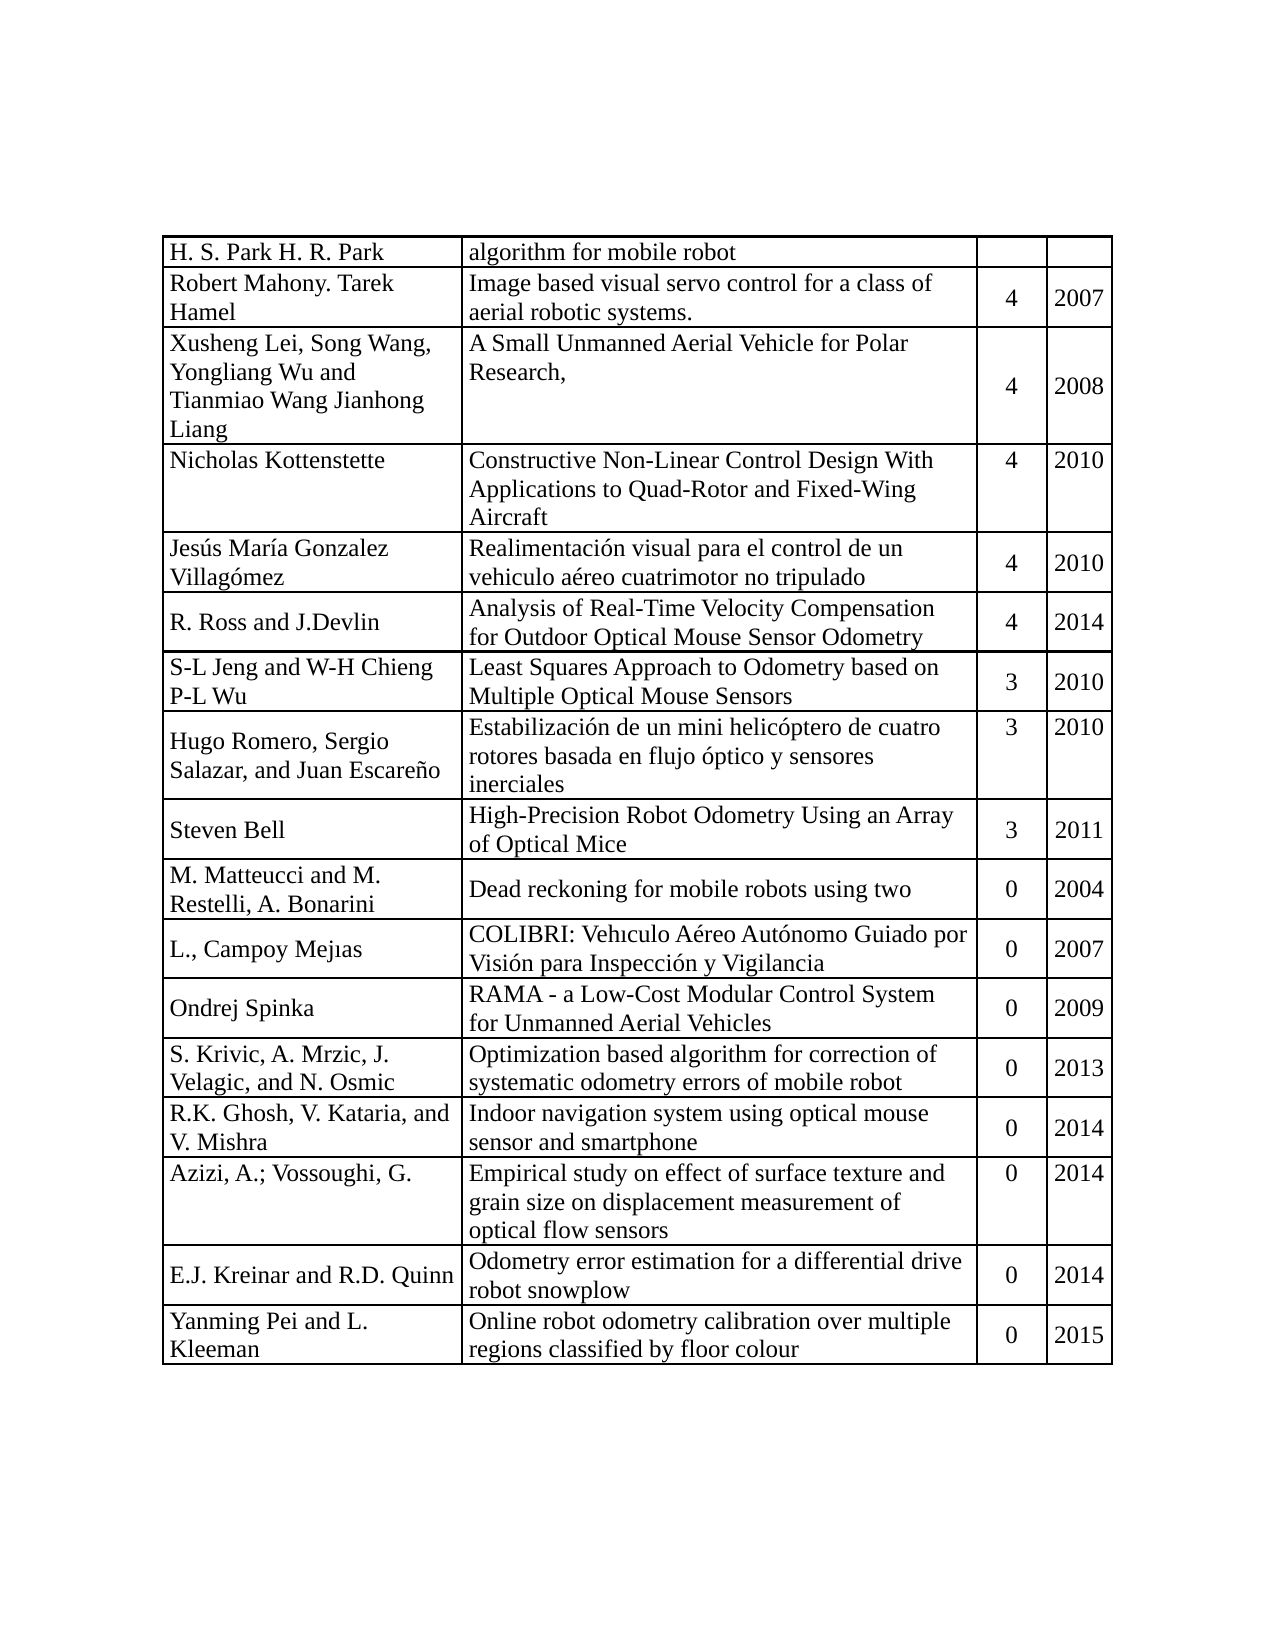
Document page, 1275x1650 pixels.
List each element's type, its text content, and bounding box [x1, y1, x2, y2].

table_cell 2007 [1048, 920, 1111, 977]
table_cell 0 [978, 979, 1046, 1037]
table_cell High-Precision Robot Odometry Using an Array of Optical Mice [463, 800, 976, 858]
table_cell 2011 [1048, 800, 1111, 858]
table_cell 3 [978, 800, 1046, 858]
table_cell 3 [978, 712, 1046, 798]
table_cell 4 [978, 445, 1046, 531]
table_cell Hugo Romero, Sergio Salazar, and Juan Escareño [164, 712, 461, 798]
table_cell S-L Jeng and W-H Chieng P-L Wu [164, 653, 461, 710]
table_cell 2010 [1048, 653, 1111, 710]
table_cell 2010 [1048, 533, 1111, 591]
table_cell L., Campoy Mejıas [164, 920, 461, 977]
table_cell 0 [978, 920, 1046, 977]
table_cell 2010 [1048, 445, 1111, 531]
table_cell [1048, 238, 1111, 266]
table_cell 2015 [1048, 1306, 1111, 1363]
table_cell Ondrej Spinka [164, 979, 461, 1037]
table_cell 4 [978, 533, 1046, 591]
table_cell M. Matteucci and M. Restelli, A. Bonarini [164, 860, 461, 917]
table_cell Constructive Non-Linear Control Design With Applications to Quad-Rotor and Fixed-Wing Aircraft [463, 445, 976, 531]
table_cell [978, 238, 1046, 266]
table_cell RAMA - a Low-Cost Modular Control System for Unmanned Aerial Vehicles [463, 979, 976, 1037]
table_cell Nicholas Kottenstette [164, 445, 461, 531]
table_cell Azizi, A.; Vossoughi, G. [164, 1158, 461, 1244]
table_cell E.J. Kreinar and R.D. Quinn [164, 1246, 461, 1304]
table_cell Odometry error estimation for a differential drive robot snowplow [463, 1246, 976, 1304]
table_cell Least Squares Approach to Odometry based on Multiple Optical Mouse Sensors [463, 653, 976, 710]
table_cell 2014 [1048, 593, 1111, 650]
table_cell 3 [978, 653, 1046, 710]
table_cell R.K. Ghosh, V. Kataria, and V. Mishra [164, 1098, 461, 1156]
table_cell Robert Mahony. Tarek Hamel [164, 268, 461, 326]
table_cell 4 [978, 268, 1046, 326]
table_cell 4 [978, 593, 1046, 650]
table_cell 2009 [1048, 979, 1111, 1037]
table_cell 2014 [1048, 1098, 1111, 1156]
table_cell 4 [978, 328, 1046, 443]
table_cell Empirical study on effect of surface texture and grain size on displacement measurement of optical flow sensors [463, 1158, 976, 1244]
table_cell 2008 [1048, 328, 1111, 443]
table_cell H. S. Park H. R. Park [164, 238, 461, 266]
table_cell 0 [978, 1158, 1046, 1244]
table_cell 0 [978, 1098, 1046, 1156]
table_cell Steven Bell [164, 800, 461, 858]
table_cell 2013 [1048, 1039, 1111, 1096]
table_cell 0 [978, 1246, 1046, 1304]
table_cell 2010 [1048, 712, 1111, 798]
table_cell 0 [978, 860, 1046, 917]
table_cell S. Krivic, A. Mrzic, J. Velagic, and N. Osmic [164, 1039, 461, 1096]
table_cell 2004 [1048, 860, 1111, 917]
table_cell algorithm for mobile robot [463, 238, 976, 266]
table_cell Realimentación visual para el control de un vehiculo aéreo cuatrimotor no tripulado [463, 533, 976, 591]
table_cell Jesús María Gonzalez Villagómez [164, 533, 461, 591]
table_cell Indoor navigation system using optical mouse sensor and smartphone [463, 1098, 976, 1156]
table_cell Estabilización de un mini helicóptero de cuatro rotores basada en flujo óptico y sensores inerciales [463, 712, 976, 798]
table_cell Yanming Pei and L. Kleeman [164, 1306, 461, 1363]
table_cell Dead reckoning for mobile robots using two [463, 860, 976, 917]
table_cell 2007 [1048, 268, 1111, 326]
table_cell Optimization based algorithm for correction of systematic odometry errors of mobile robot [463, 1039, 976, 1096]
table_cell Xusheng Lei, Song Wang, Yongliang Wu and Tianmiao Wang Jianhong Liang [164, 328, 461, 443]
table_cell Analysis of Real-Time Velocity Compensation for Outdoor Optical Mouse Sensor Odometry [463, 593, 976, 650]
table_cell 2014 [1048, 1158, 1111, 1244]
table_cell Online robot odometry calibration over multiple regions classified by floor colour [463, 1306, 976, 1363]
table_cell R. Ross and J.Devlin [164, 593, 461, 650]
table_cell 2014 [1048, 1246, 1111, 1304]
table_cell COLIBRI: Vehıculo Aéreo Autónomo Guiado por Visión para Inspección y Vigilancia [463, 920, 976, 977]
table_cell 0 [978, 1039, 1046, 1096]
table_cell Image based visual servo control for a class of aerial robotic systems. [463, 268, 976, 326]
table_cell 0 [978, 1306, 1046, 1363]
table_cell A Small Unmanned Aerial Vehicle for Polar Research, [463, 328, 976, 443]
